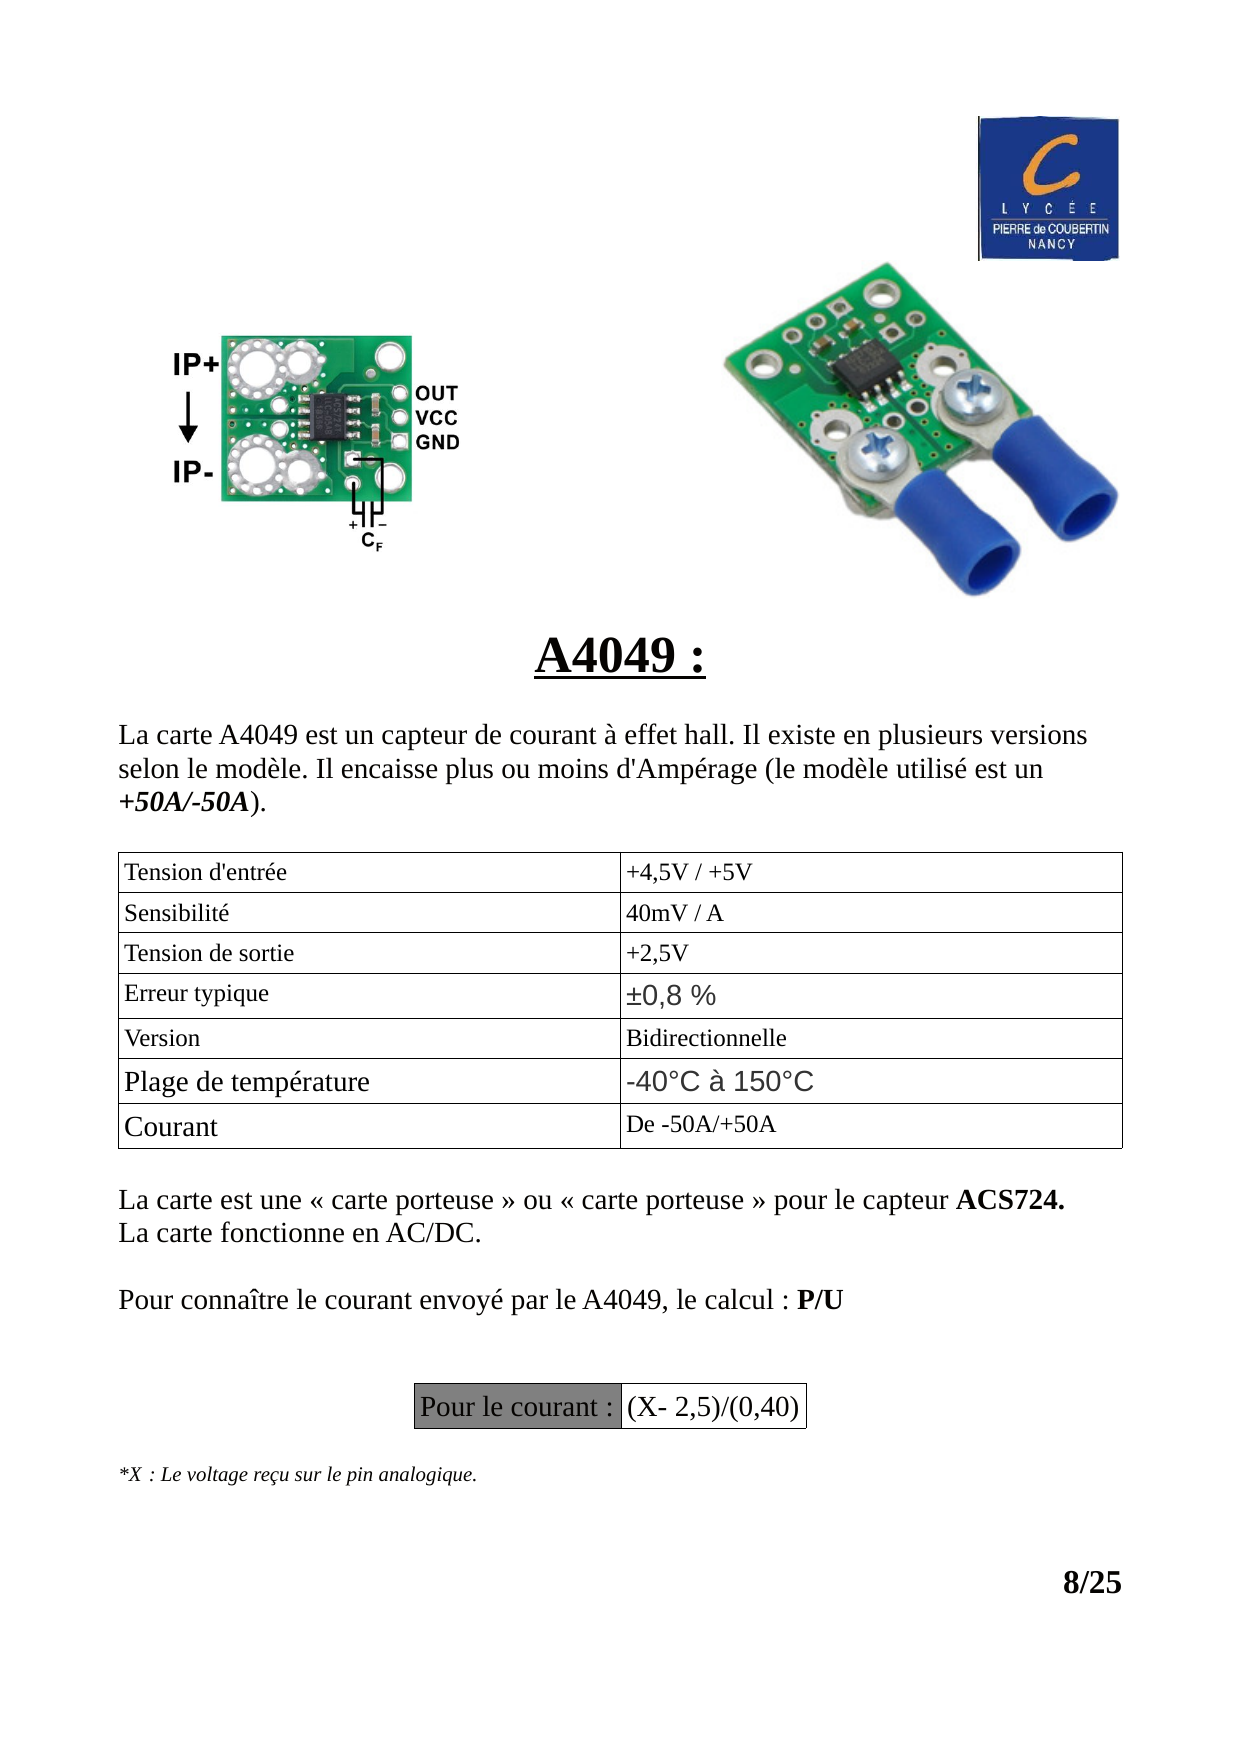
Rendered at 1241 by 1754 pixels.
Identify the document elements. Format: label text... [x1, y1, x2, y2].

table_cell +2,5V [621, 933, 1122, 972]
table_cell Bidirectionnelle [621, 1019, 1122, 1058]
table_cell Plage de température [119, 1059, 620, 1103]
table_header +4,5V / +5V [621, 853, 1122, 892]
table_cell Sensibilité [119, 893, 620, 932]
table_cell ±0,8 % [621, 974, 1122, 1018]
text 8/25 [118, 1562, 1122, 1601]
text Pour connaître le courant envoyé par le A4049, le calcul : P/U [118, 1282, 1122, 1316]
text A4049 : [118, 118, 1122, 684]
table_cell Version [119, 1019, 620, 1058]
table_cell Tension de sortie [119, 933, 620, 972]
text La carte A4049 est un capteur de courant à effet hall. Il existe en plusieurs versions selon le modèle. Il encaisse plus ou moins d'Ampérage (le modèle utilisé est un +50A/-50A). [118, 717, 1122, 818]
table_header Pour le courant : [415, 1384, 621, 1428]
table_cell -40°C à 150°C [621, 1059, 1122, 1103]
text *X : Le voltage reçu sur le pin analogique. [118, 1462, 1122, 1486]
text La carte fonctionne en AC/DC. [118, 1215, 1122, 1249]
text La carte est une « carte porteuse » ou « carte porteuse » pour le capteur ACS724. [118, 1182, 1122, 1215]
table_header Tension d'entrée [119, 853, 620, 892]
table_header (X- 2,5)/(0,40) [622, 1384, 806, 1428]
picture [126, 240, 510, 624]
table_cell De -50A/+50A [621, 1104, 1122, 1148]
table_cell 40mV / A [621, 893, 1122, 932]
table_cell Courant [119, 1104, 620, 1148]
table_cell Erreur typique [119, 974, 620, 1018]
picture [721, 116, 1121, 599]
